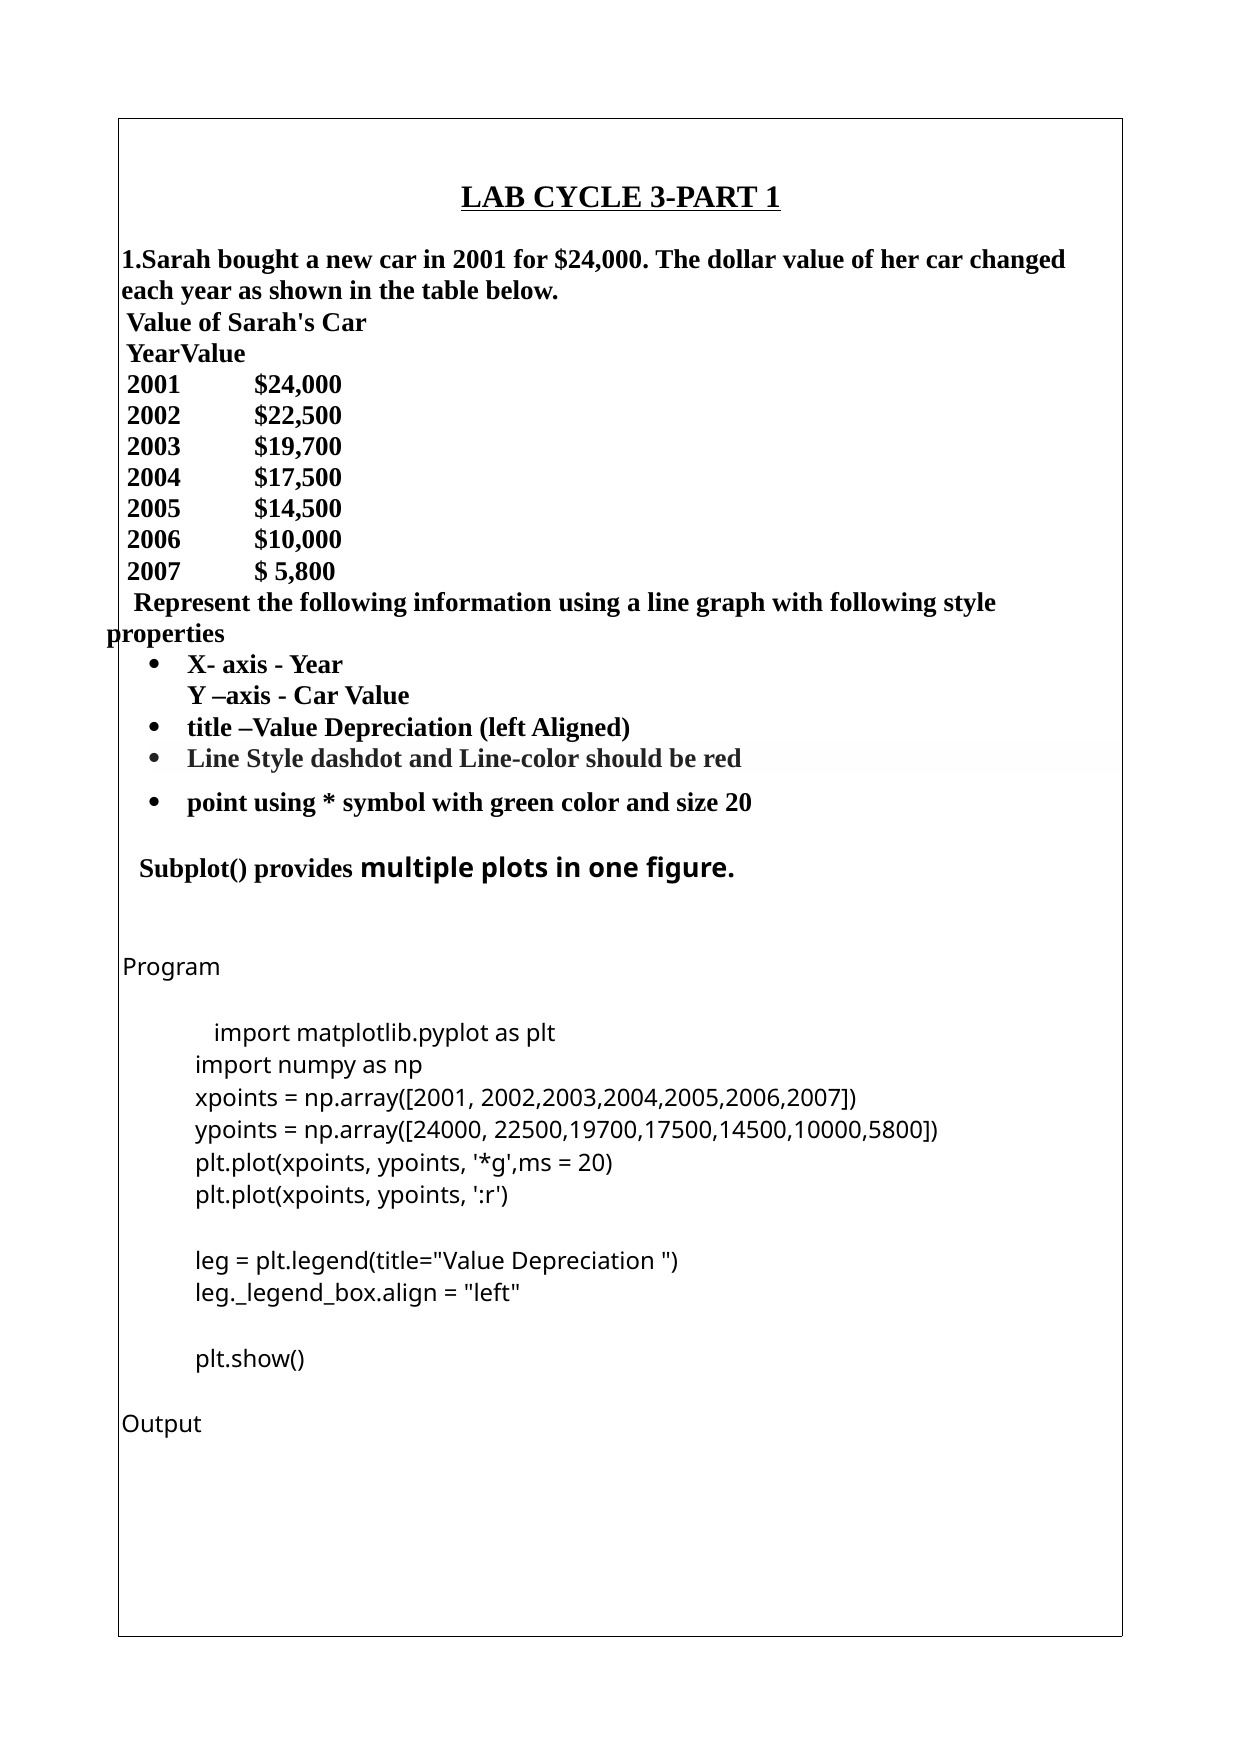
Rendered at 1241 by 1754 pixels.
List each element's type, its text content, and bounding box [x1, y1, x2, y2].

text LAB CYCLE 3-PART 1 [122, 179, 1119, 214]
text 2001 $24,000 [119, 368, 1119, 399]
list xpoints = np.array([2001, 2002,2003,2004,2005,2006,2007]) [195, 1081, 1119, 1113]
list title –Value Depreciation (left Aligned) [149, 711, 1119, 742]
list Program [119, 950, 1119, 983]
list Subplot() provides multiple plots in one figure. [119, 848, 1119, 885]
text 2007 $ 5,800 [119, 555, 1119, 586]
text [106, 461, 118, 492]
text 2006 $10,000 [119, 524, 1119, 555]
text 2002 $22,500 [119, 399, 1119, 430]
list Y –axis - Car Value [187, 679, 1119, 711]
list ypoints = np.array([24000, 22500,19700,17500,14500,10000,5800]) [195, 1113, 1119, 1146]
text 2005 $14,500 [119, 492, 1119, 524]
text Represent the following information using a line graph with following style properties [119, 586, 1119, 648]
list plt.plot(xpoints, ypoints, '*g',ms = 20) [195, 1146, 1119, 1178]
list X- axis - Year [149, 648, 1119, 679]
list Line Style dashdot and Line-color should be red [149, 742, 1119, 773]
list Output [121, 1407, 1119, 1439]
list import matplotlib.pyplot as plt [195, 1015, 1119, 1048]
list import numpy as np [195, 1048, 1119, 1081]
list point using * symbol with green color and size 20 [149, 786, 1119, 817]
text Value of Sarah's Car [119, 306, 1119, 337]
text [106, 368, 118, 399]
text [106, 399, 118, 430]
text [106, 430, 118, 461]
text [106, 555, 118, 586]
text Year Value [119, 337, 1119, 368]
list [85, 848, 118, 885]
list 1.Sarah bought a new car in 2001 for $24,000. The dollar value of her car changed each year as shown in the table below. [121, 243, 1119, 306]
list leg._legend_box.align = "left" [195, 1276, 1119, 1309]
list [85, 950, 118, 983]
text 2004 $17,500 [119, 461, 1119, 492]
list plt.show() [195, 1341, 1119, 1374]
list leg = plt.legend(title="Value Depreciation ") [195, 1243, 1119, 1276]
text [106, 524, 118, 555]
text [106, 337, 118, 368]
list plt.plot(xpoints, ypoints, ':r') [195, 1178, 1119, 1211]
text 2003 $19,700 [119, 430, 1119, 461]
text [106, 492, 118, 524]
